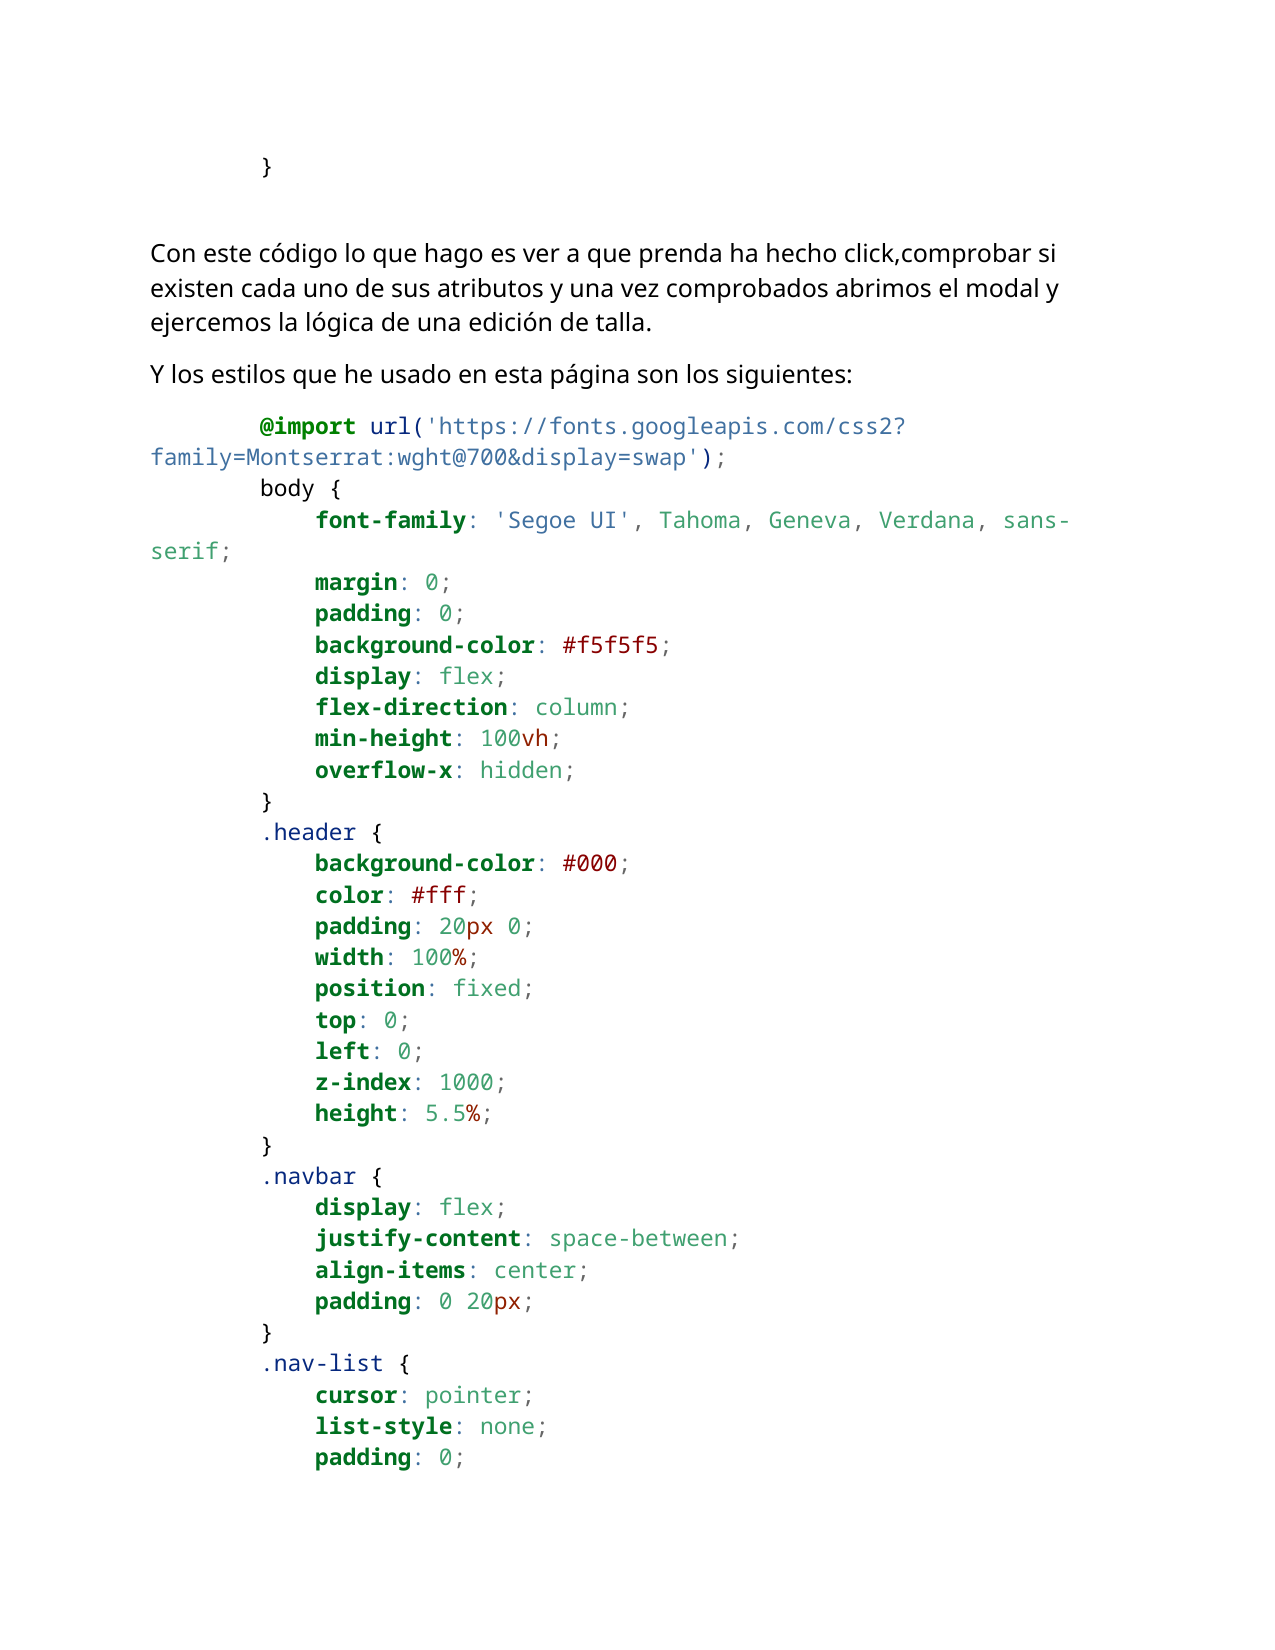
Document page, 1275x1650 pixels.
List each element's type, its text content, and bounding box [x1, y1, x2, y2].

text } [150, 150, 1125, 215]
text Y los estilos que he usado en esta página son los siguientes: [150, 357, 1125, 391]
text @import url('https://fonts.googleapis.com/css2?family=Montserrat:wght@700&display=swap'); body { font-family: 'Segoe UI', Tahoma, Geneva, Verdana, sans-serif; margin: 0; padding: 0; background-color: #f5f5f5; display: flex; flex-direction: column; min-height: 100vh; overflow-x: hidden; } .header { background-color: #000; color: #fff; padding: 20px 0; width: 100%; position: fixed; top: 0; left: 0; z-index: 1000; height: 5.5%; } .navbar { display: flex; justify-content: space-between; align-items: center; padding: 0 20px; } .nav-list { cursor: pointer; list-style: none; padding: 0; [150, 410, 1125, 1472]
text Con este código lo que hago es ver a que prenda ha hecho click,comprobar si existen cada uno de sus atributos y una vez comprobados abrimos el modal y ejercemos la lógica de una edición de talla. [150, 236, 1125, 338]
